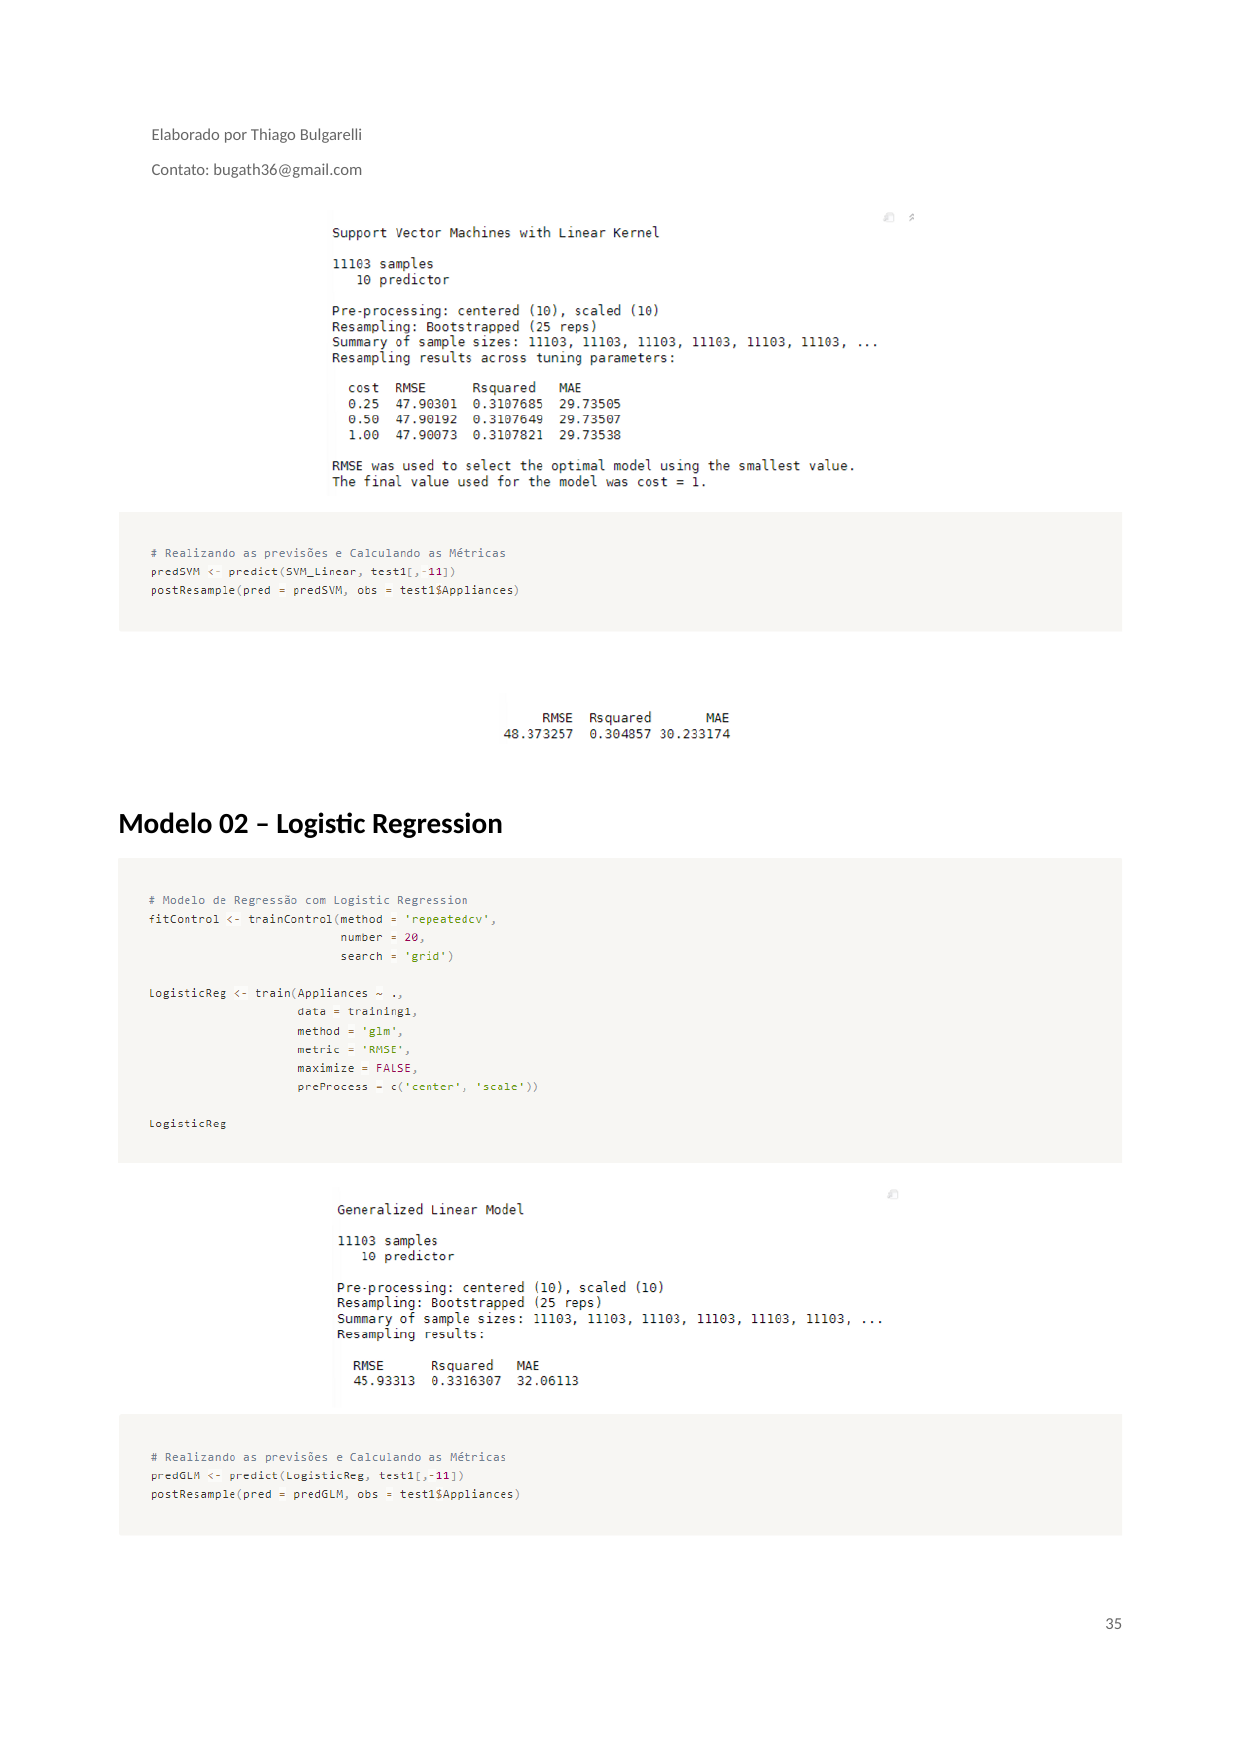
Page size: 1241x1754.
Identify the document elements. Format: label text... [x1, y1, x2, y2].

picture [326, 209, 914, 498]
picture [118, 512, 1123, 632]
picture [330, 1183, 910, 1408]
picture [118, 1414, 1123, 1536]
picture [118, 857, 1123, 1163]
subtitle Modelo 02 – Logistic Regression [118, 806, 1122, 841]
